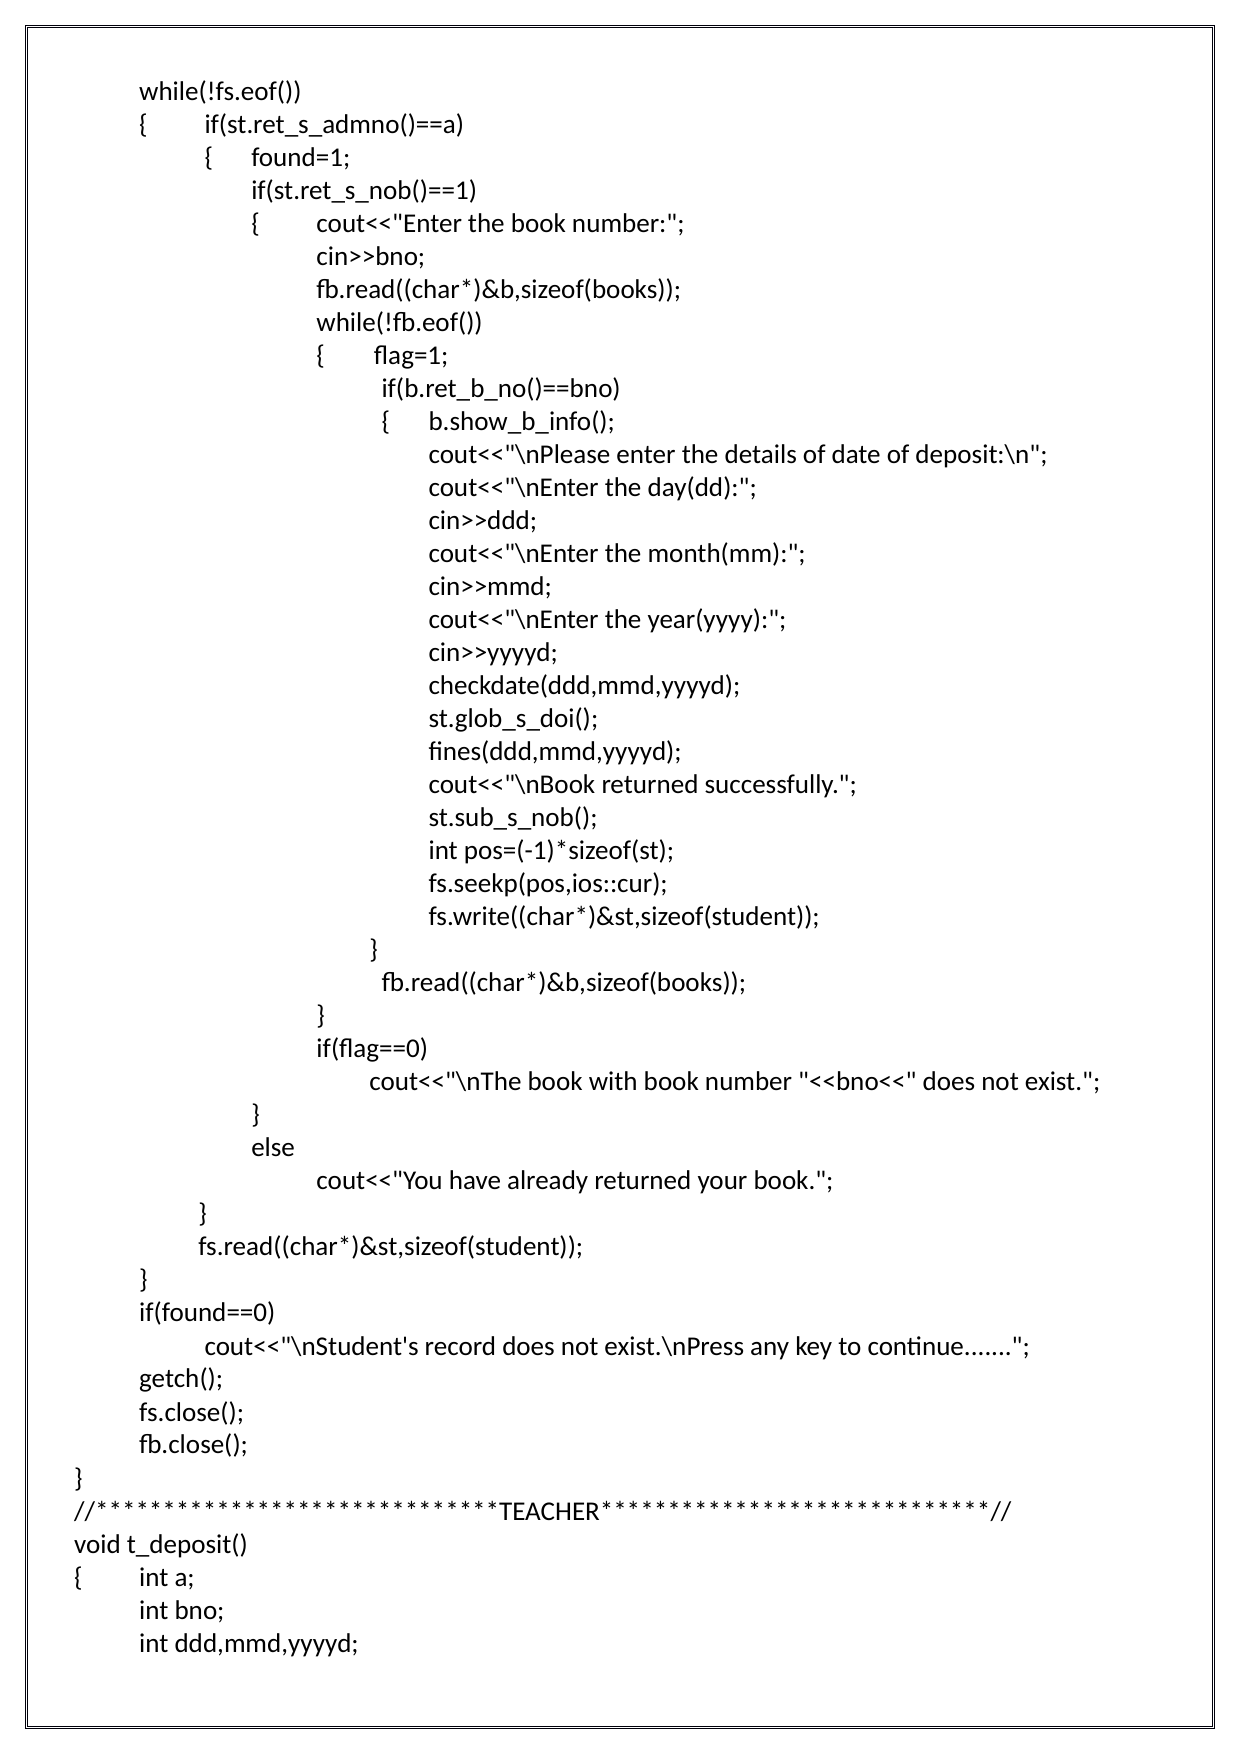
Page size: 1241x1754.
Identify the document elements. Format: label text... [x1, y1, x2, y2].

text { flag=1; [74, 338, 1181, 371]
text { int a; [74, 1560, 1181, 1593]
text if(flag==0) [74, 1031, 1181, 1064]
text cin>>yyyyd; [74, 635, 1181, 668]
text } [74, 1263, 1181, 1296]
text checkdate(ddd,mmd,yyyyd); [74, 668, 1181, 701]
text } [74, 1197, 1181, 1229]
text cout<<"\nEnter the month(mm):"; [74, 536, 1181, 569]
text int bno; [74, 1593, 1181, 1626]
text cout<<"You have already returned your book."; [74, 1163, 1181, 1197]
text st.glob_s_doi(); [74, 701, 1181, 734]
text fb.close(); [74, 1428, 1181, 1461]
text if(b.ret_b_no()==bno) [74, 371, 1181, 404]
text } [74, 1461, 1181, 1494]
text } [74, 932, 1181, 965]
text while(!fs.eof()) [74, 74, 1181, 107]
text fs.close(); [74, 1395, 1181, 1428]
text fs.write((char*)&st,sizeof(student)); [74, 899, 1181, 932]
text { cout<<"Enter the book number:"; [74, 206, 1181, 239]
text cin>>ddd; [74, 503, 1181, 536]
text fines(ddd,mmd,yyyyd); [74, 734, 1181, 767]
text int pos=(-1)*sizeof(st); [74, 833, 1181, 866]
text getch(); [74, 1362, 1181, 1395]
text fb.read((char*)&b,sizeof(books)); [74, 965, 1181, 998]
text cin>>bno; [74, 239, 1181, 272]
text cout<<"\nThe book with book number "<<bno<<" does not exist."; [74, 1064, 1181, 1097]
text { found=1; [74, 140, 1181, 173]
text cin>>mmd; [74, 569, 1181, 602]
text cout<<"\nPlease enter the details of date of deposit:\n"; [74, 437, 1181, 470]
text if(st.ret_s_nob()==1) [74, 173, 1181, 206]
text { b.show_b_info(); [74, 404, 1181, 437]
text else [74, 1131, 1181, 1163]
text while(!fb.eof()) [74, 305, 1181, 338]
text int ddd,mmd,yyyyd; [74, 1626, 1181, 1659]
text { if(st.ret_s_admno()==a) [74, 107, 1181, 140]
text fs.seekp(pos,ios::cur); [74, 866, 1181, 899]
text } [74, 998, 1181, 1031]
text fs.read((char*)&st,sizeof(student)); [74, 1229, 1181, 1263]
text cout<<"\nEnter the year(yyyy):"; [74, 602, 1181, 635]
text if(found==0) [74, 1296, 1181, 1329]
text cout<<"\nStudent's record does not exist.\nPress any key to continue......."; [74, 1329, 1181, 1362]
text cout<<"\nBook returned successfully."; [74, 767, 1181, 800]
text void t_deposit() [74, 1527, 1181, 1560]
text cout<<"\nEnter the day(dd):"; [74, 470, 1181, 503]
text } [74, 1097, 1181, 1131]
text //******************************TEACHER*****************************// [74, 1494, 1181, 1527]
text fb.read((char*)&b,sizeof(books)); [74, 272, 1181, 305]
text st.sub_s_nob(); [74, 800, 1181, 833]
